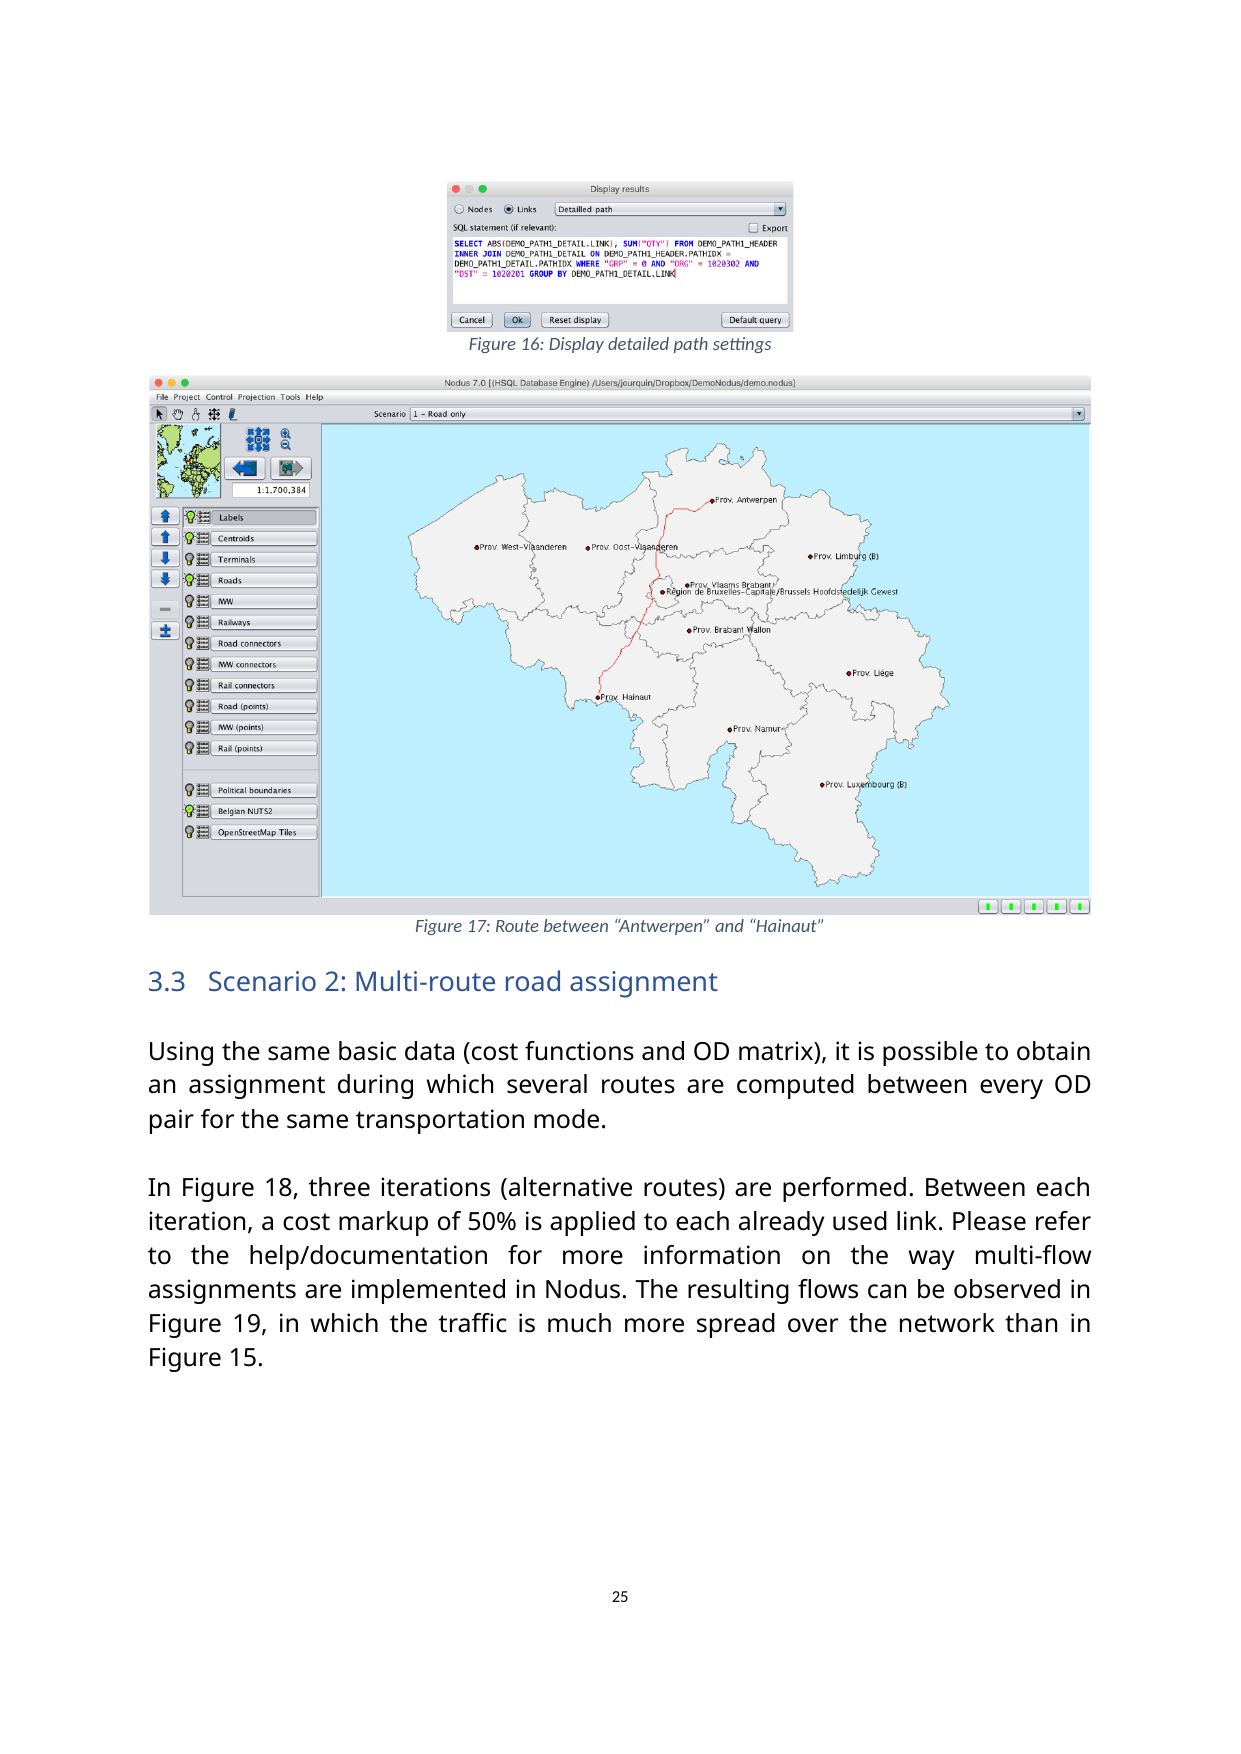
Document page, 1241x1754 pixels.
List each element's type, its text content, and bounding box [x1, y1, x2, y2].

text Figure 17: Route between “Antwerpen” and “Hainaut” [148, 914, 1093, 937]
picture [149, 375, 1091, 915]
subtitle Scenario 2: Multi-route road assignment [148, 962, 1093, 999]
text Figure 16: Display detailed path settings [148, 332, 1093, 354]
text Using the same basic data (cost functions and OD matrix), it is possible to obtain an assignment during which several routes are computed between every OD pair for the same transportation mode. [148, 1033, 1093, 1135]
text In Figure 18, three iterations (alternative routes) are performed. Between each iteration, a cost markup of 50% is applied to each already used link. Please refer to the help/documentation for more information on the way multi-flow assignments are implemented in Nodus. The resulting flows can be observed in Figure 19, in which the traffic is much more spread over the network than in Figure 15. [148, 1169, 1093, 1374]
picture [446, 181, 794, 332]
